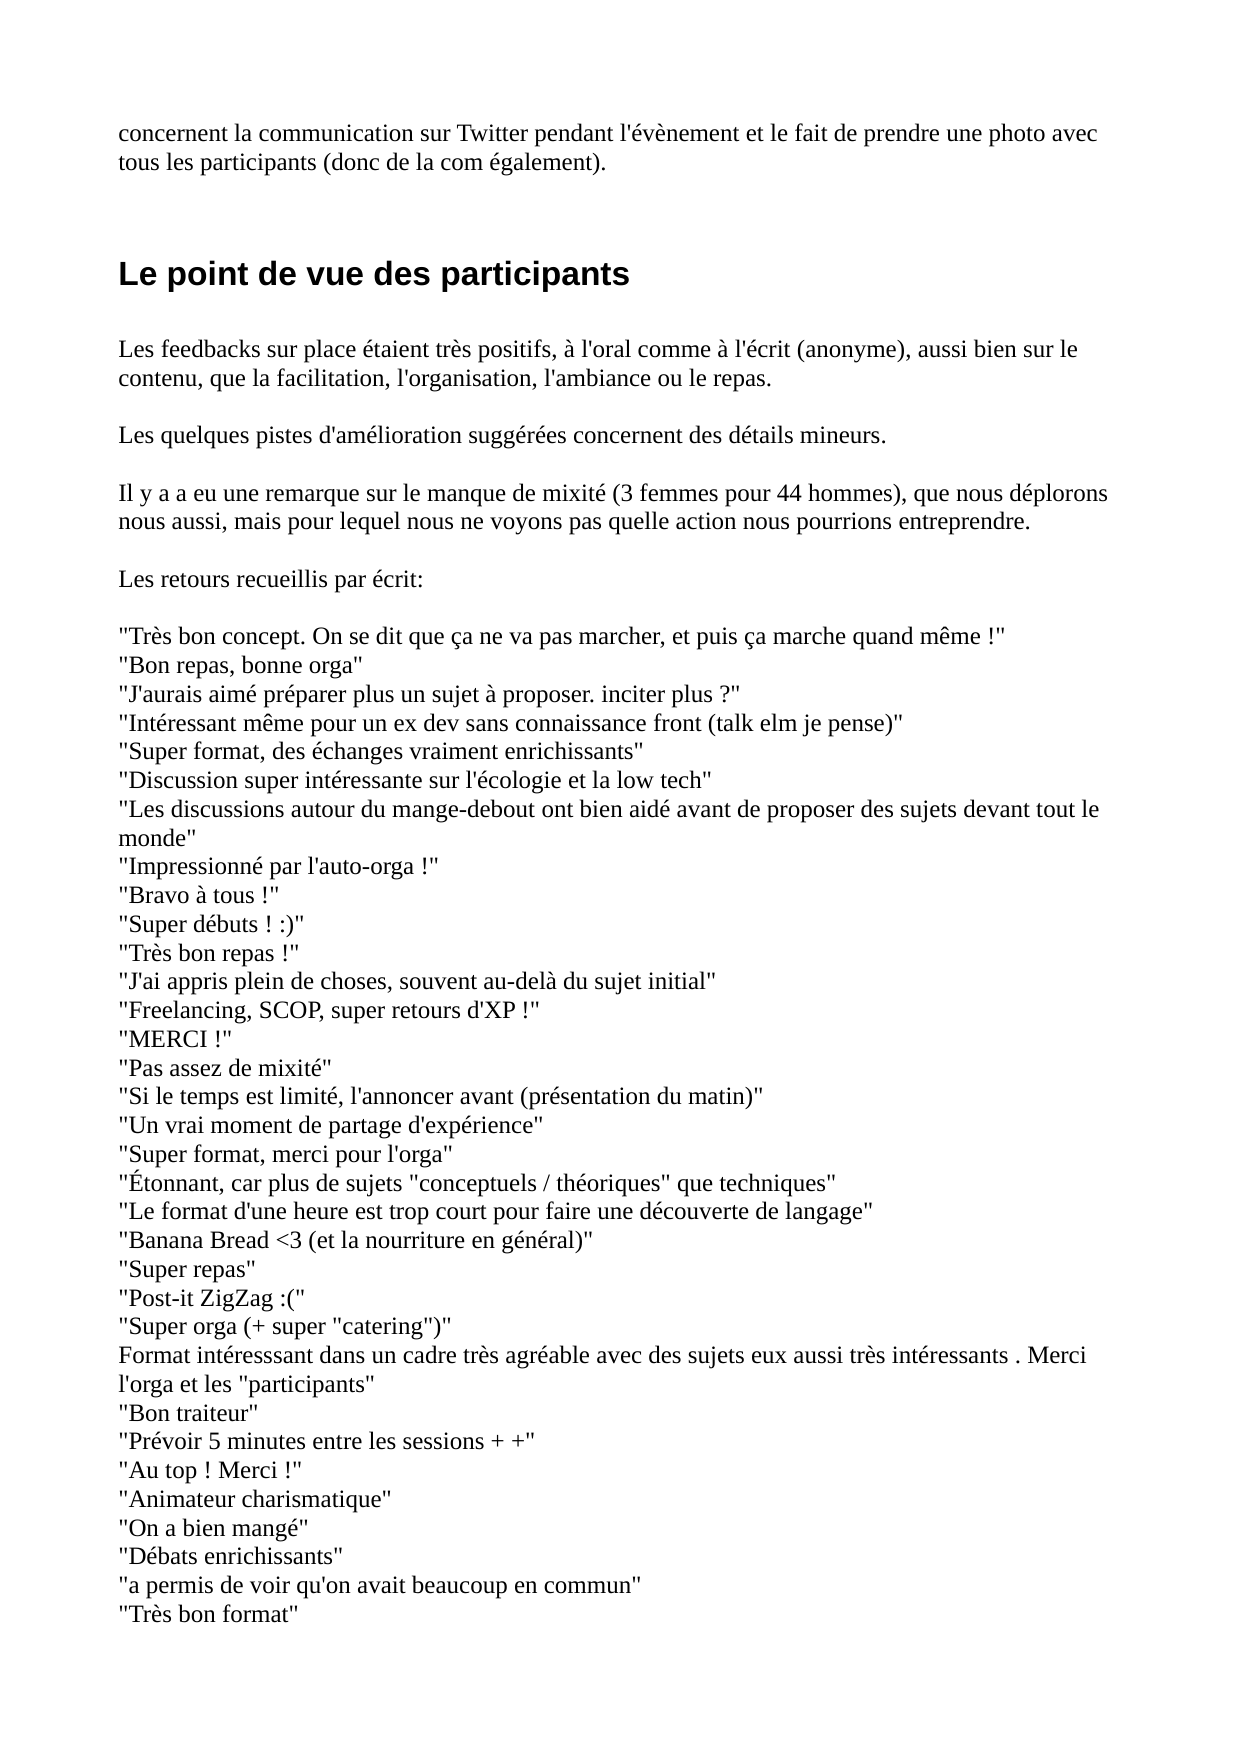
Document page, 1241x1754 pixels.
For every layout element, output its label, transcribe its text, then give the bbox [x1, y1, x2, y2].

text "Discussion super intéressante sur l'écologie et la low tech" [118, 765, 1122, 794]
text concernent la communication sur Twitter pendant l'évènement et le fait de prendre une photo avec tous les participants (donc de la com également). [118, 118, 1122, 176]
text Les quelques pistes d'amélioration suggérées concernent des détails mineurs. [118, 420, 1122, 478]
text "Si le temps est limité, l'annoncer avant (présentation du matin)" [118, 1081, 1122, 1110]
text "Impressionné par l'auto-orga !" [118, 851, 1122, 880]
text "J'ai appris plein de choses, souvent au-delà du sujet initial" [118, 966, 1122, 995]
text "Prévoir 5 minutes entre les sessions + +" [118, 1426, 1122, 1455]
subtitle Le point de vue des participants [118, 254, 1122, 293]
text "Pas assez de mixité" [118, 1053, 1122, 1081]
text Les retours recueillis par écrit: [118, 564, 1122, 593]
text "J'aurais aimé préparer plus un sujet à proposer. inciter plus ?" [118, 679, 1122, 708]
text "Banana Bread <3 (et la nourriture en général)" [118, 1225, 1122, 1254]
text "Débats enrichissants" [118, 1541, 1122, 1570]
text "Animateur charismatique" [118, 1484, 1122, 1513]
text Il y a a eu une remarque sur le manque de mixité (3 femmes pour 44 hommes), que nous déplorons nous aussi, mais pour lequel nous ne voyons pas quelle action nous pourrions entreprendre. [118, 478, 1122, 535]
text "Très bon repas !" [118, 938, 1122, 966]
text "Bon repas, bonne orga" [118, 650, 1122, 679]
text "Super débuts ! :)" [118, 909, 1122, 938]
text "Très bon format" [118, 1599, 1122, 1628]
text "Étonnant, car plus de sujets "conceptuels / théoriques" que techniques" [118, 1168, 1122, 1196]
text Format intéresssant dans un cadre très agréable avec des sujets eux aussi très intéressants . Merci l'orga et les "participants" [118, 1340, 1122, 1398]
text "Au top ! Merci !" [118, 1455, 1122, 1484]
text "Super orga (+ super "catering")" [118, 1311, 1122, 1340]
text "a permis de voir qu'on avait beaucoup en commun" [118, 1570, 1122, 1599]
text "Très bon concept. On se dit que ça ne va pas marcher, et puis ça marche quand même !" [118, 621, 1122, 650]
text "Les discussions autour du mange-debout ont bien aidé avant de proposer des sujets devant tout le monde" [118, 794, 1122, 851]
text Les feedbacks sur place étaient très positifs, à l'oral comme à l'écrit (anonyme), aussi bien sur le contenu, que la facilitation, l'organisation, l'ambiance ou le repas. [118, 334, 1122, 391]
text "Super format, merci pour l'orga" [118, 1139, 1122, 1168]
text "Super format, des échanges vraiment enrichissants" [118, 736, 1122, 765]
text "Super repas" [118, 1254, 1122, 1283]
text "On a bien mangé" [118, 1513, 1122, 1541]
text "Bon traiteur" [118, 1398, 1122, 1426]
text "Freelancing, SCOP, super retours d'XP !" [118, 995, 1122, 1024]
text "Post-it ZigZag :(" [118, 1283, 1122, 1311]
text "Un vrai moment de partage d'expérience" [118, 1110, 1122, 1139]
text "Intéressant même pour un ex dev sans connaissance front (talk elm je pense)" [118, 708, 1122, 736]
text "Bravo à tous !" [118, 880, 1122, 909]
text "Le format d'une heure est trop court pour faire une découverte de langage" [118, 1196, 1122, 1225]
text "MERCI !" [118, 1024, 1122, 1053]
